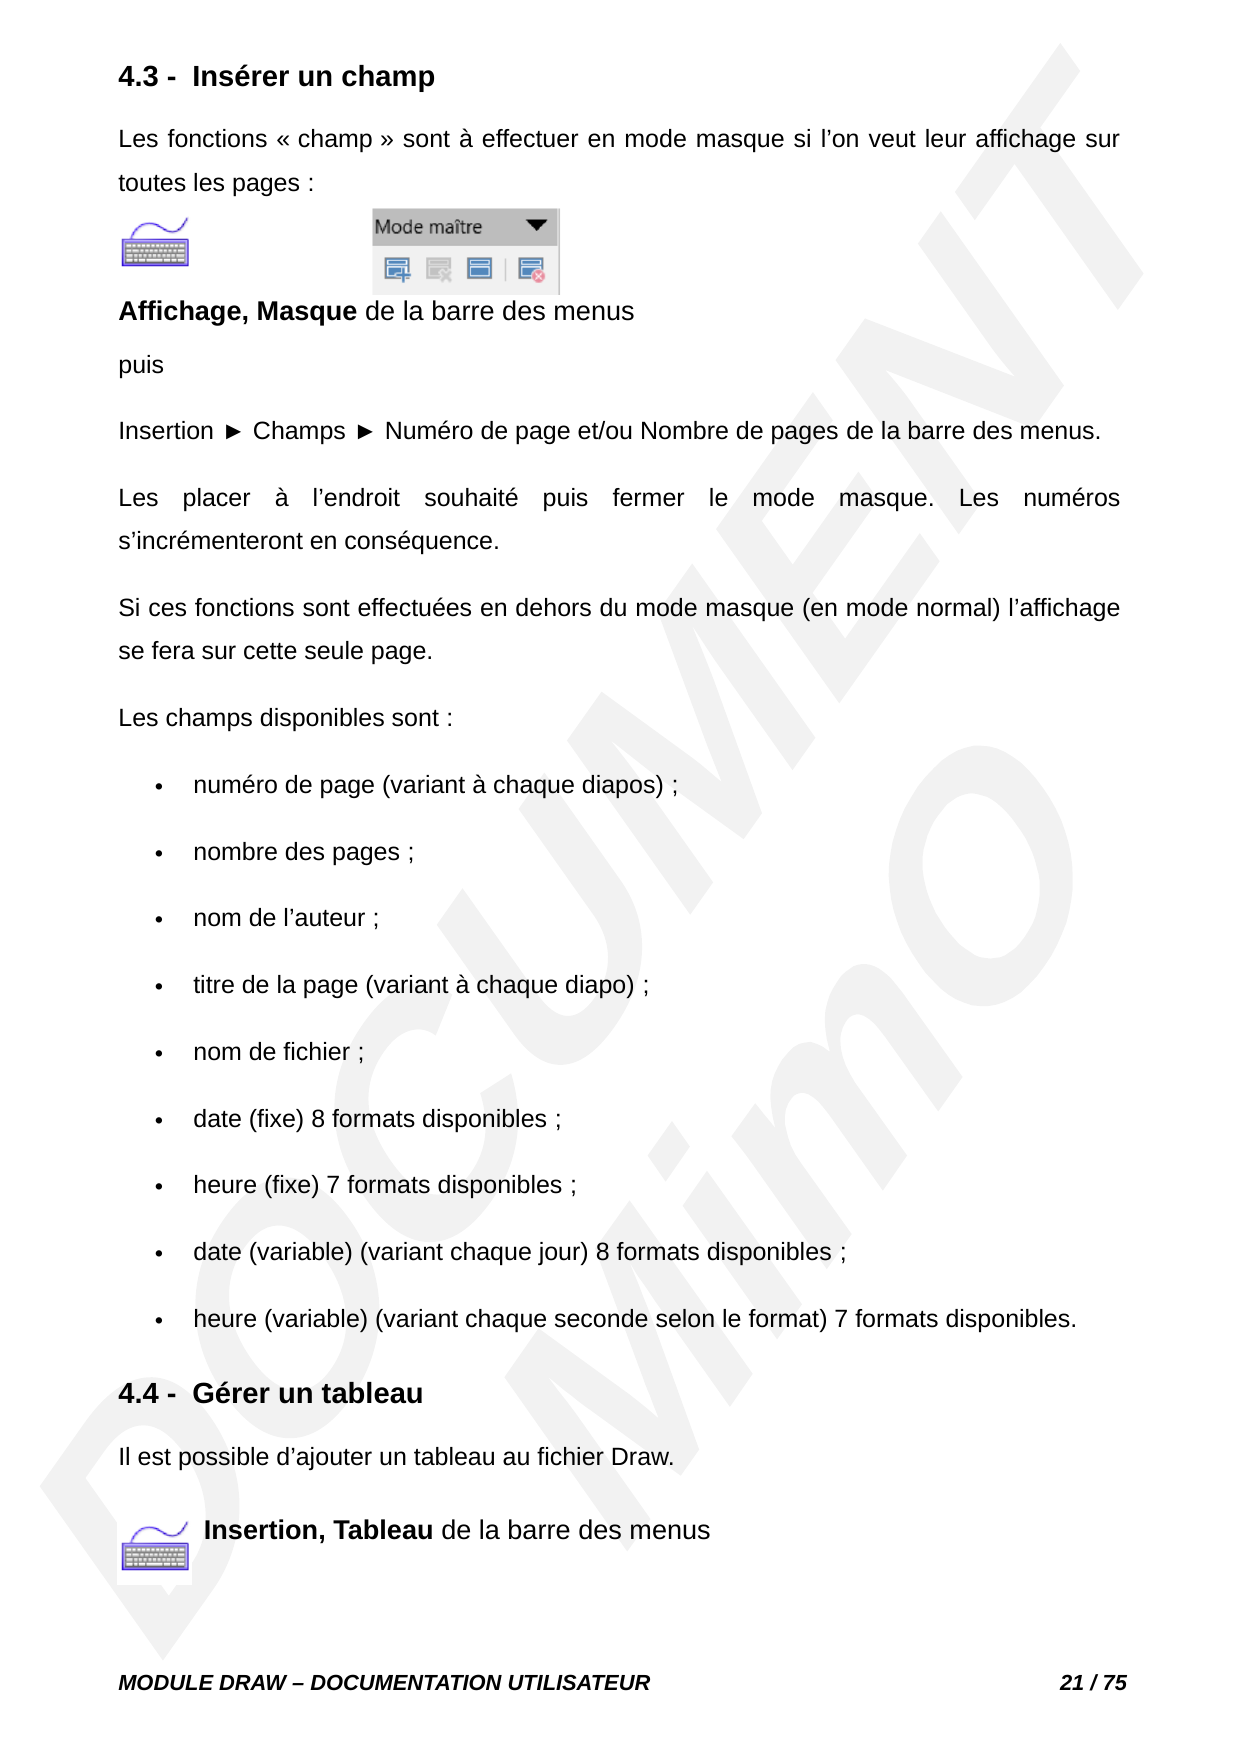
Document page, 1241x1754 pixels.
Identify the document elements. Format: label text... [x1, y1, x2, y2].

text Les champs disponibles sont : [118, 703, 1122, 732]
list heure (fixe) 7 formats disponibles ; [156, 1170, 1122, 1199]
list date (fixe) 8 formats disponibles ; [156, 1103, 1122, 1132]
list nom de fichier ; [156, 1037, 1122, 1066]
text Insertion, Tableau de la barre des menus [192, 1514, 1122, 1545]
text Insertion ► Champs ► Numéro de page et/ou Nombre de pages de la barre des menus. [118, 416, 1122, 445]
text Les fonctions « champ » sont à effectuer en mode masque si l’on veut leur affichage sur toutes les pages : [118, 124, 1122, 196]
list titre de la page (variant à chaque diapo) ; [156, 970, 1122, 999]
text Si ces fonctions sont effectuées en dehors du mode masque (en mode normal) l’affichage se fera sur cette seule page. [118, 593, 1122, 665]
text Affichage, Masque de la barre des menus [118, 211, 1122, 326]
picture [117, 206, 192, 281]
text Il est possible d’ajouter un tableau au fichier Draw. [118, 1442, 1122, 1471]
subtitle Gérer un tableau [118, 1376, 1122, 1410]
subtitle Insérer un champ [118, 59, 1122, 93]
list heure (variable) (variant chaque seconde selon le format) 7 formats disponibles. [156, 1304, 1122, 1333]
picture [117, 1510, 192, 1585]
list nombre des pages ; [156, 836, 1122, 865]
picture [372, 208, 561, 295]
list nom de l’auteur ; [156, 903, 1122, 932]
list date (variable) (variant chaque jour) 8 formats disponibles ; [156, 1237, 1122, 1266]
text puis [118, 349, 1122, 378]
text Les placer à l’endroit souhaité puis fermer le mode masque. Les numéros s’incrémenteront en conséquence. [118, 483, 1122, 555]
list numéro de page (variant à chaque diapos) ; [156, 770, 1122, 798]
